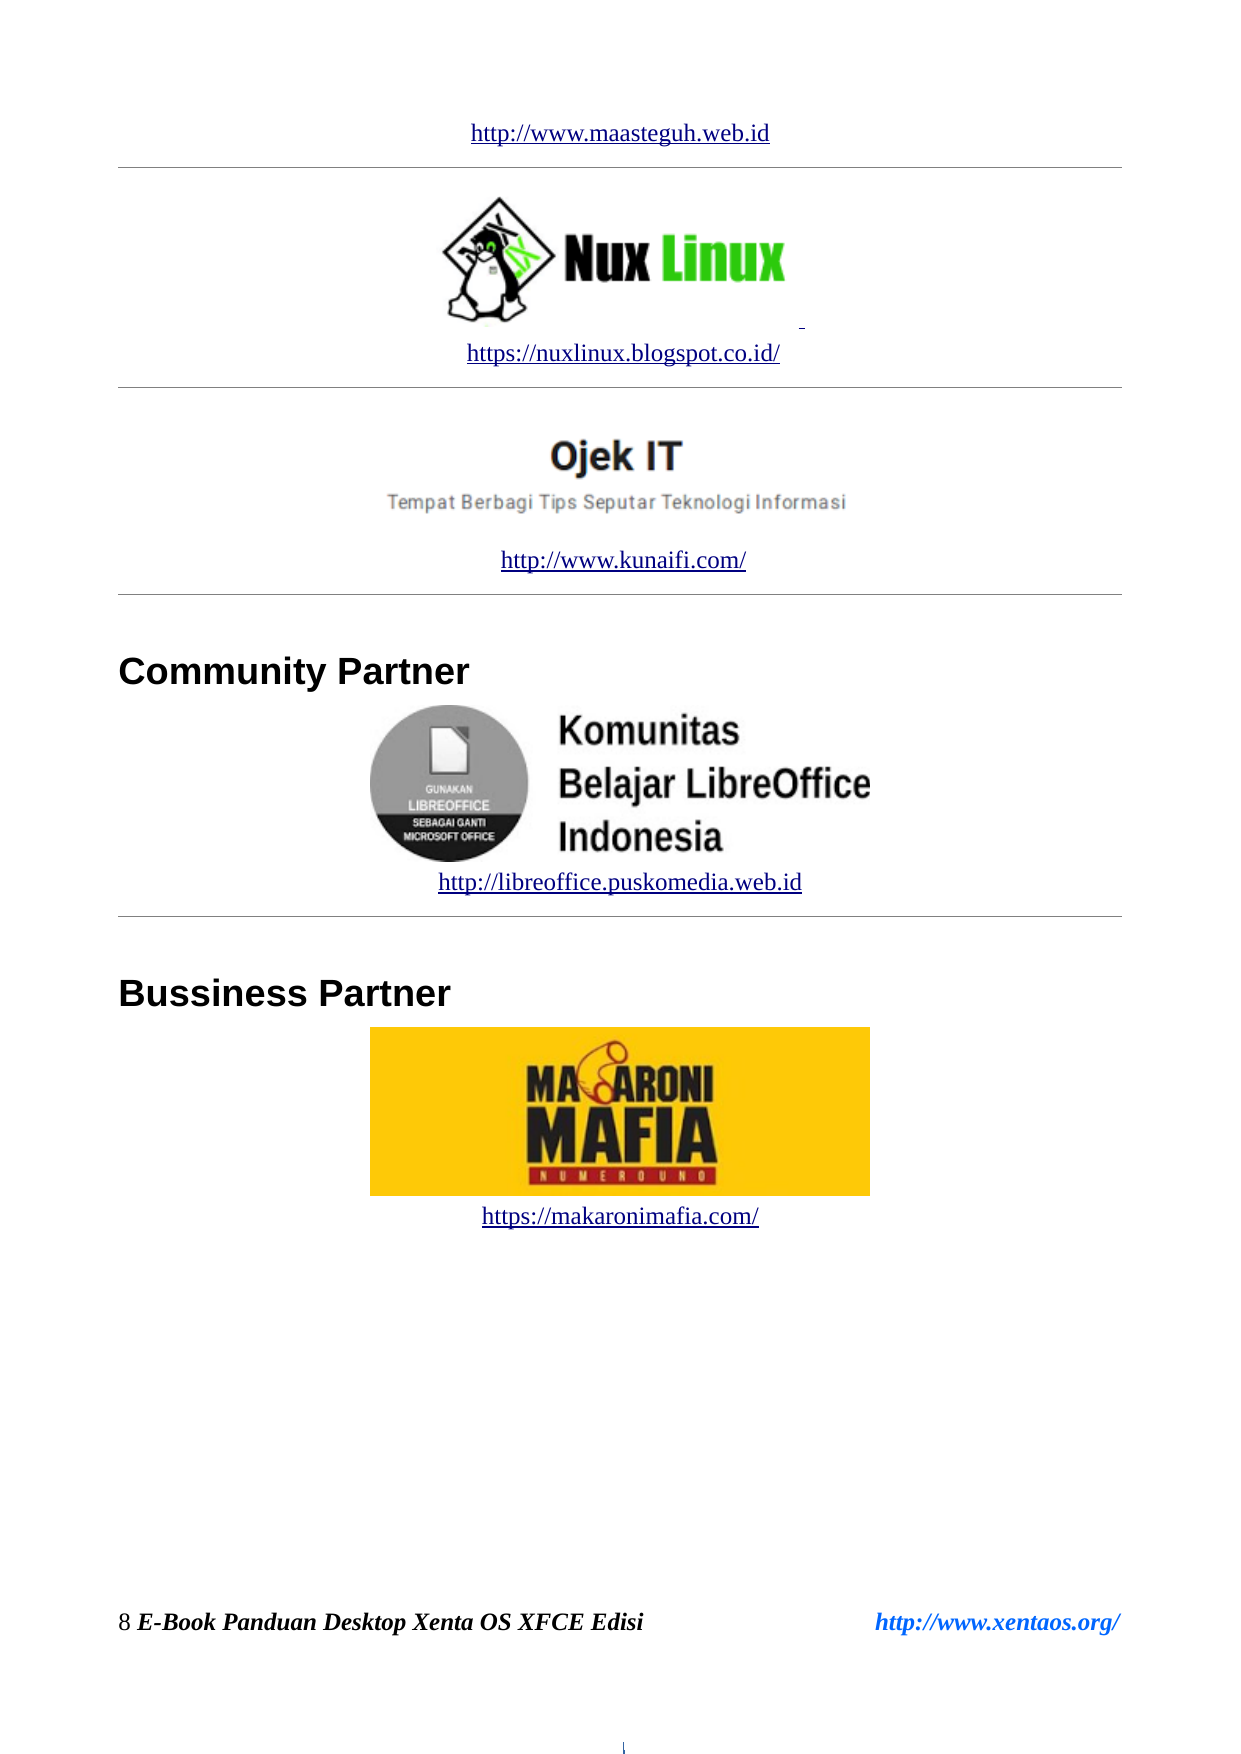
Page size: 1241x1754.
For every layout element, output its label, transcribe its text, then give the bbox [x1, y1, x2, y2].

text http://www.maasteguh.web.id [118, 118, 1122, 147]
picture [370, 1027, 870, 1196]
picture [435, 196, 799, 327]
subtitle Bussiness Partner [118, 971, 1122, 1014]
text https://makaronimafia.com/ [118, 1201, 1122, 1230]
text https://nuxlinux.blogspot.co.id/ [118, 338, 1122, 366]
picture [370, 705, 870, 862]
picture [370, 416, 870, 540]
text http://libreoffice.puskomedia.web.id [118, 867, 1122, 896]
text http://www.kunaifi.com/ [118, 545, 1122, 574]
subtitle Community Partner [118, 649, 1122, 693]
